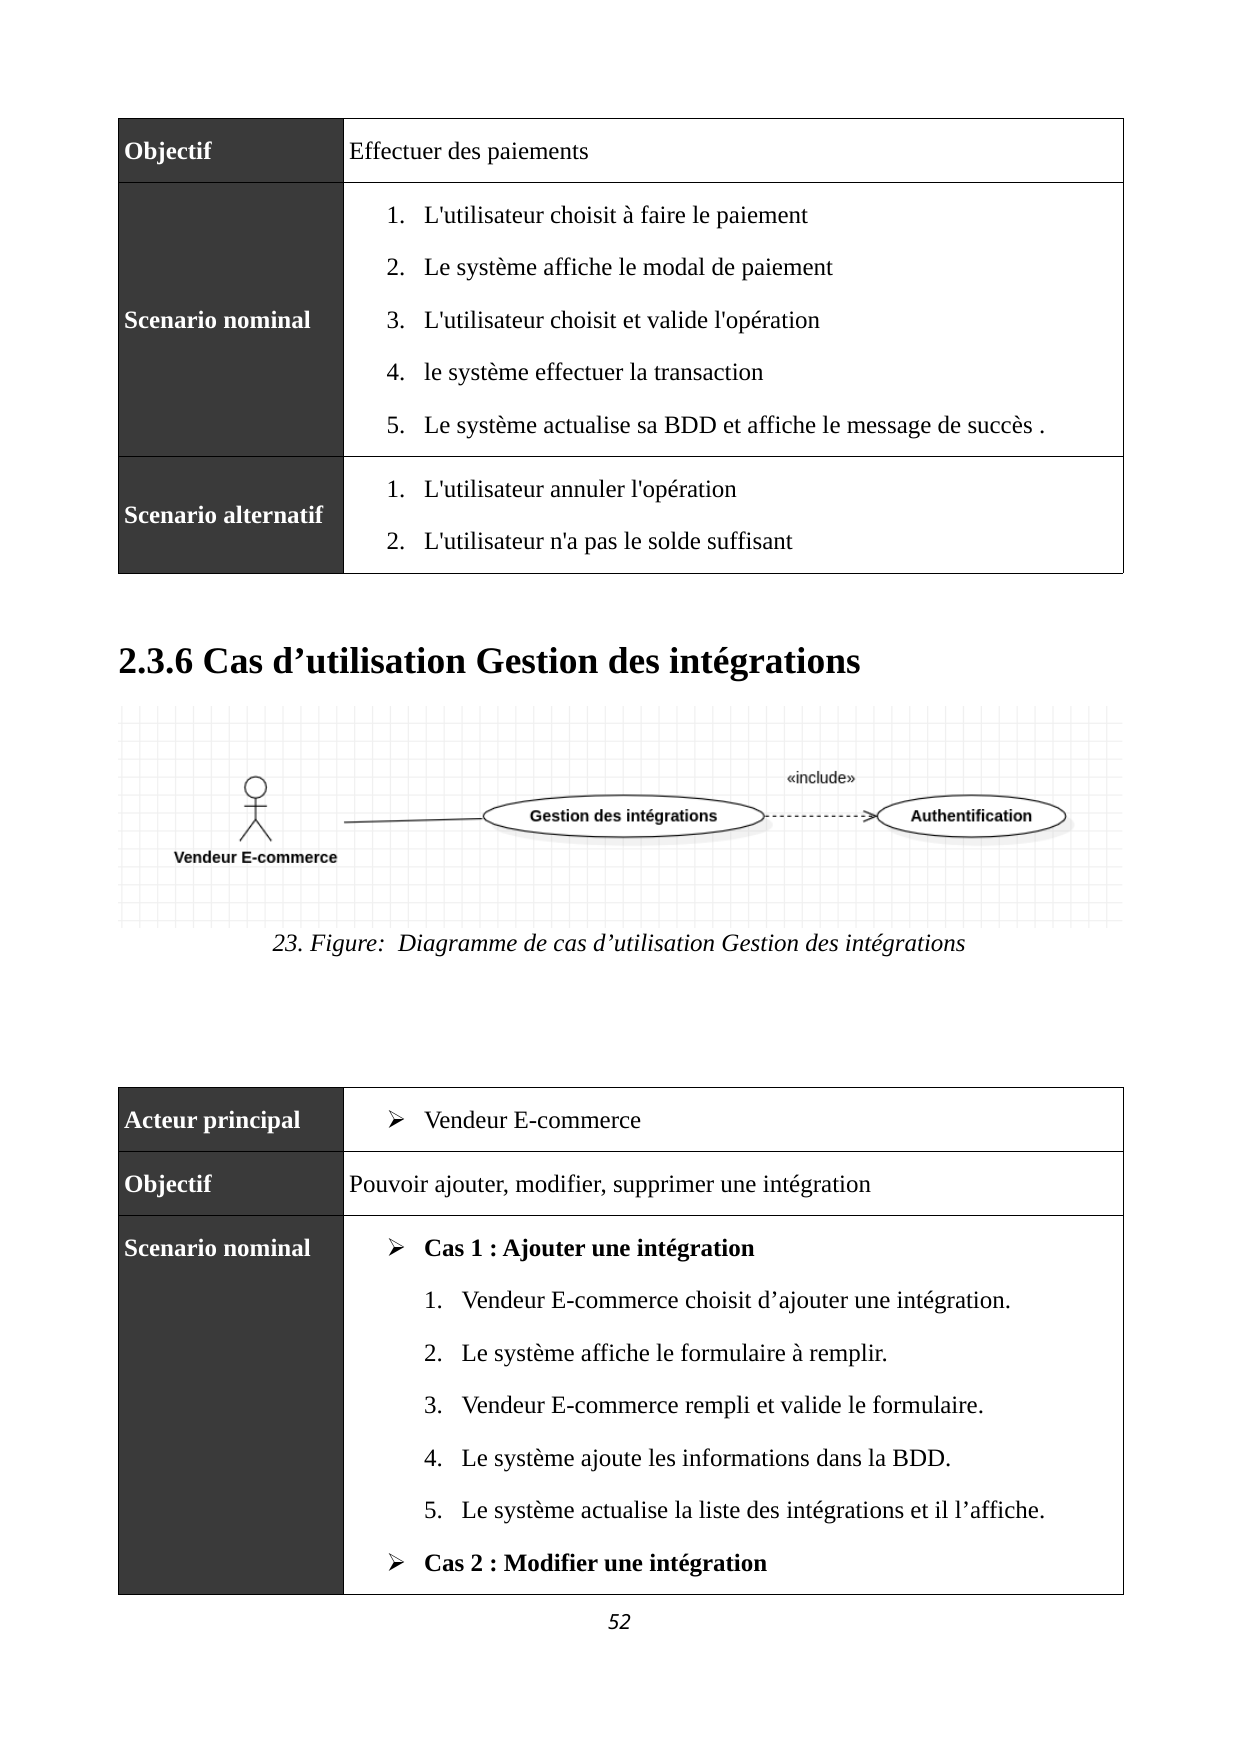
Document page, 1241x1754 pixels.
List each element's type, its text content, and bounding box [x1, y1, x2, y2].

table_cell L'utilisateur annuler l'opération L'utilisateur n'a pas le solde suffisant [344, 457, 1123, 573]
table_cell Scenario nominal [119, 183, 343, 456]
table_cell L'utilisateur choisit à faire le paiement Le système affiche le modal de paiement L'utilisateur choisit et valide l'opération le système effectuer la transaction Le système actualise sa BDD et affiche le message de succès . [344, 183, 1123, 456]
text 23. Figure: Diagramme de cas d’utilisation Gestion des intégrations [118, 928, 1122, 957]
picture [118, 706, 1123, 928]
table_header Acteur principal [119, 1088, 343, 1151]
table_cell Cas 1 : Ajouter une intégration Vendeur E-commerce choisit d’ajouter une intégration. Le système affiche le formulaire à remplir. Vendeur E-commerce rempli et valide le formulaire. Le système ajoute les informations dans la BDD. Le système actualise la liste des intégrations et il l’affiche. Cas 2 : Modifier une intégration Vendeur E-commerce choisit une intégration à modifier. Le système affiche le formulaire de modification. Il modifie les champs voulus. Le système met à jour les informations dans la BDD. Le système actualise la liste des intégrations et il l’affiche. Cas 3 : Supprimer une intégration Vendeur E-commerce choisit une intégration à supprimer. Le système demande une confirmation. Vendeur E-commerce confirme ou annule la suppression. Le système supprime l’opération de la BDD. Le système actualise la liste des intégrations et il l’affiche. [344, 1216, 1123, 1594]
table_cell Scenario alternatif [119, 457, 343, 573]
table_cell Pouvoir ajouter, modifier, supprimer une intégration [344, 1152, 1123, 1215]
table_cell Objectif [119, 119, 343, 182]
table_cell Scenario nominal [119, 1216, 343, 1594]
table_cell Effectuer des paiements [344, 119, 1123, 182]
table_header Vendeur E-commerce [344, 1088, 1123, 1151]
subtitle 2.3.6 Cas d’utilisation Gestion des intégrations [118, 638, 1122, 682]
table_cell Objectif [119, 1152, 343, 1215]
